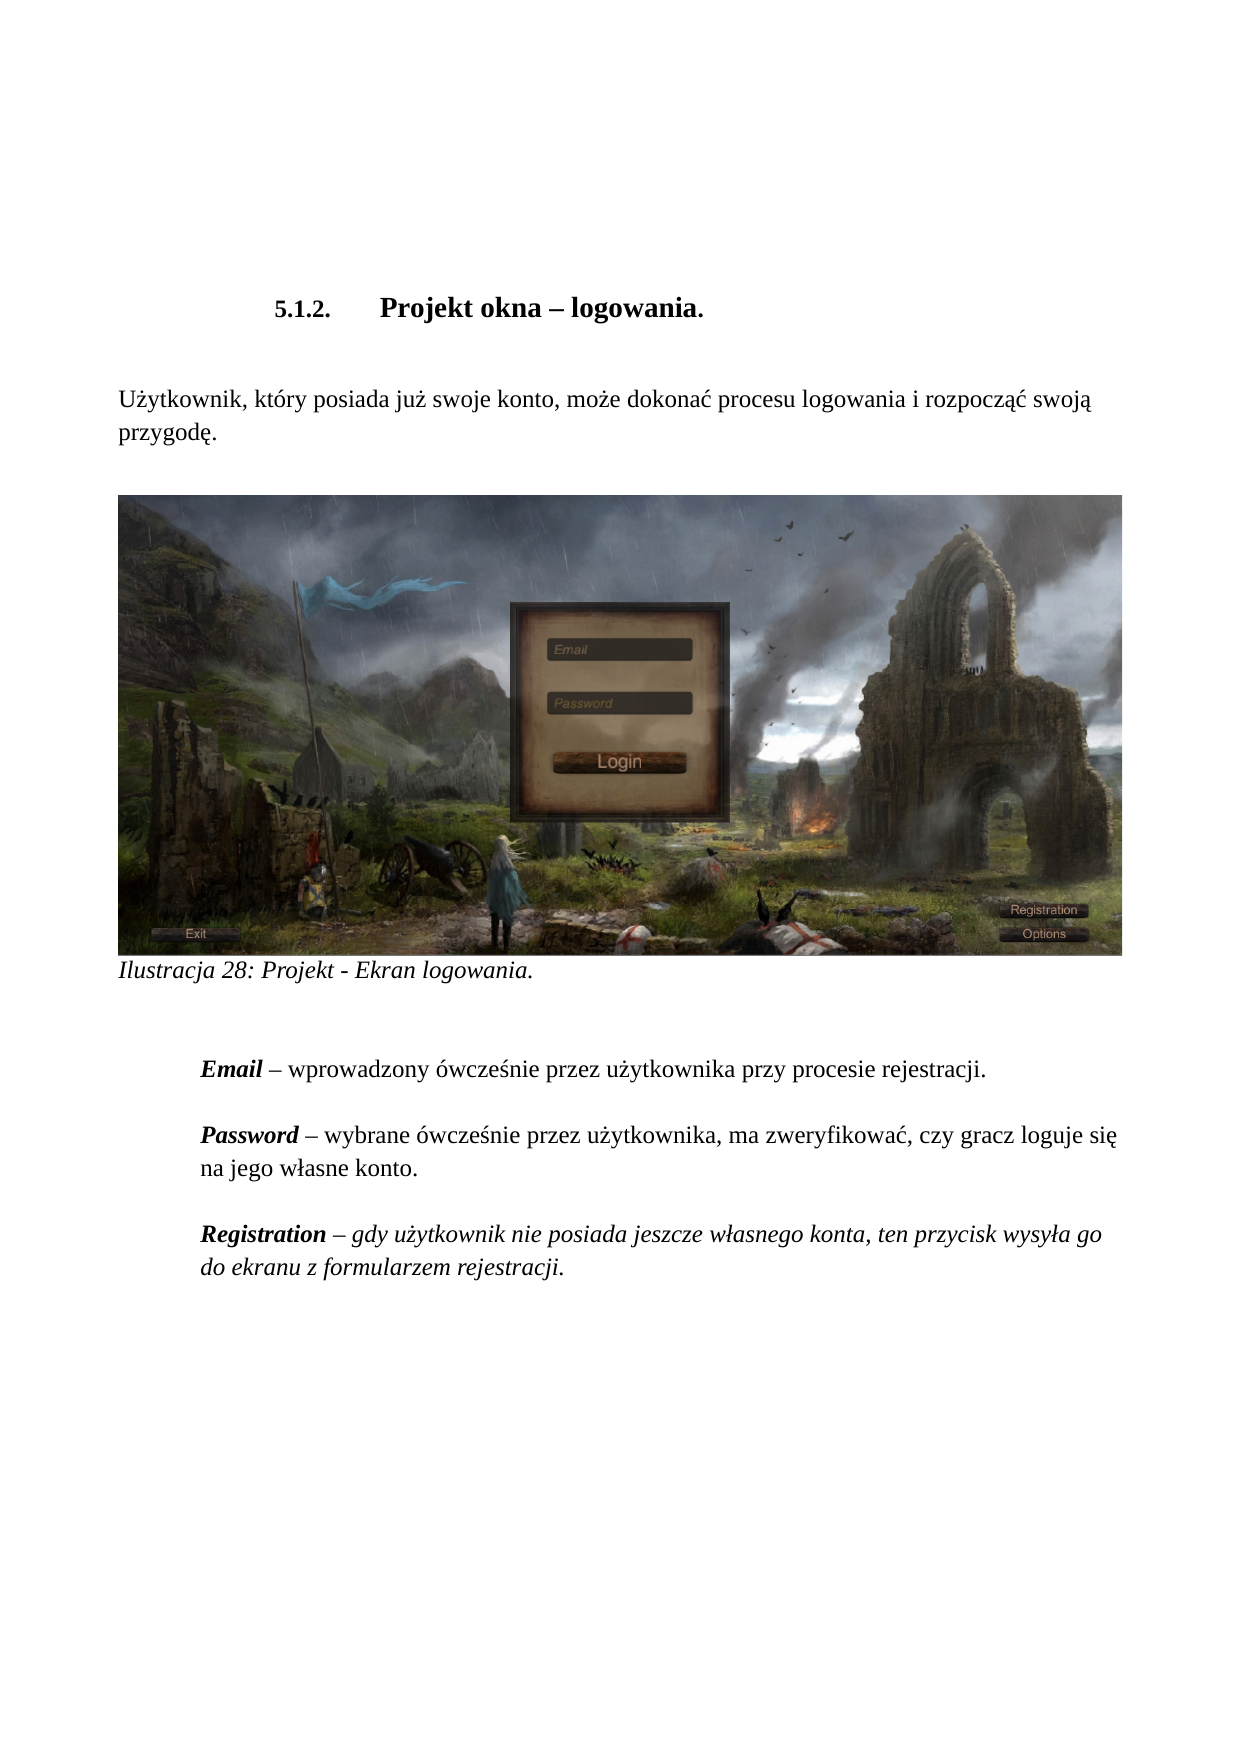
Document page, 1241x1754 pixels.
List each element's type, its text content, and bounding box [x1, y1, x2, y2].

text Email – wprowadzony ówcześnie przez użytkownika przy procesie rejestracji. [118, 1054, 1122, 1083]
list Projekt okna – logowania. [268, 291, 1122, 324]
text Password – wybrane ówcześnie przez użytkownika, ma zweryfikować, czy gracz loguje się na jego własne konto. [118, 1120, 1122, 1182]
picture [118, 495, 1123, 956]
text Ilustracja 28: Projekt - Ekran logowania. [118, 956, 1122, 984]
text Registration – gdy użytkownik nie posiada jeszcze własnego konta, ten przycisk wysyła go do ekranu z formularzem rejestracji. [118, 1219, 1122, 1281]
text Użytkownik, który posiada już swoje konto, może dokonać procesu logowania i rozpocząć swoją przygodę. [118, 384, 1122, 446]
